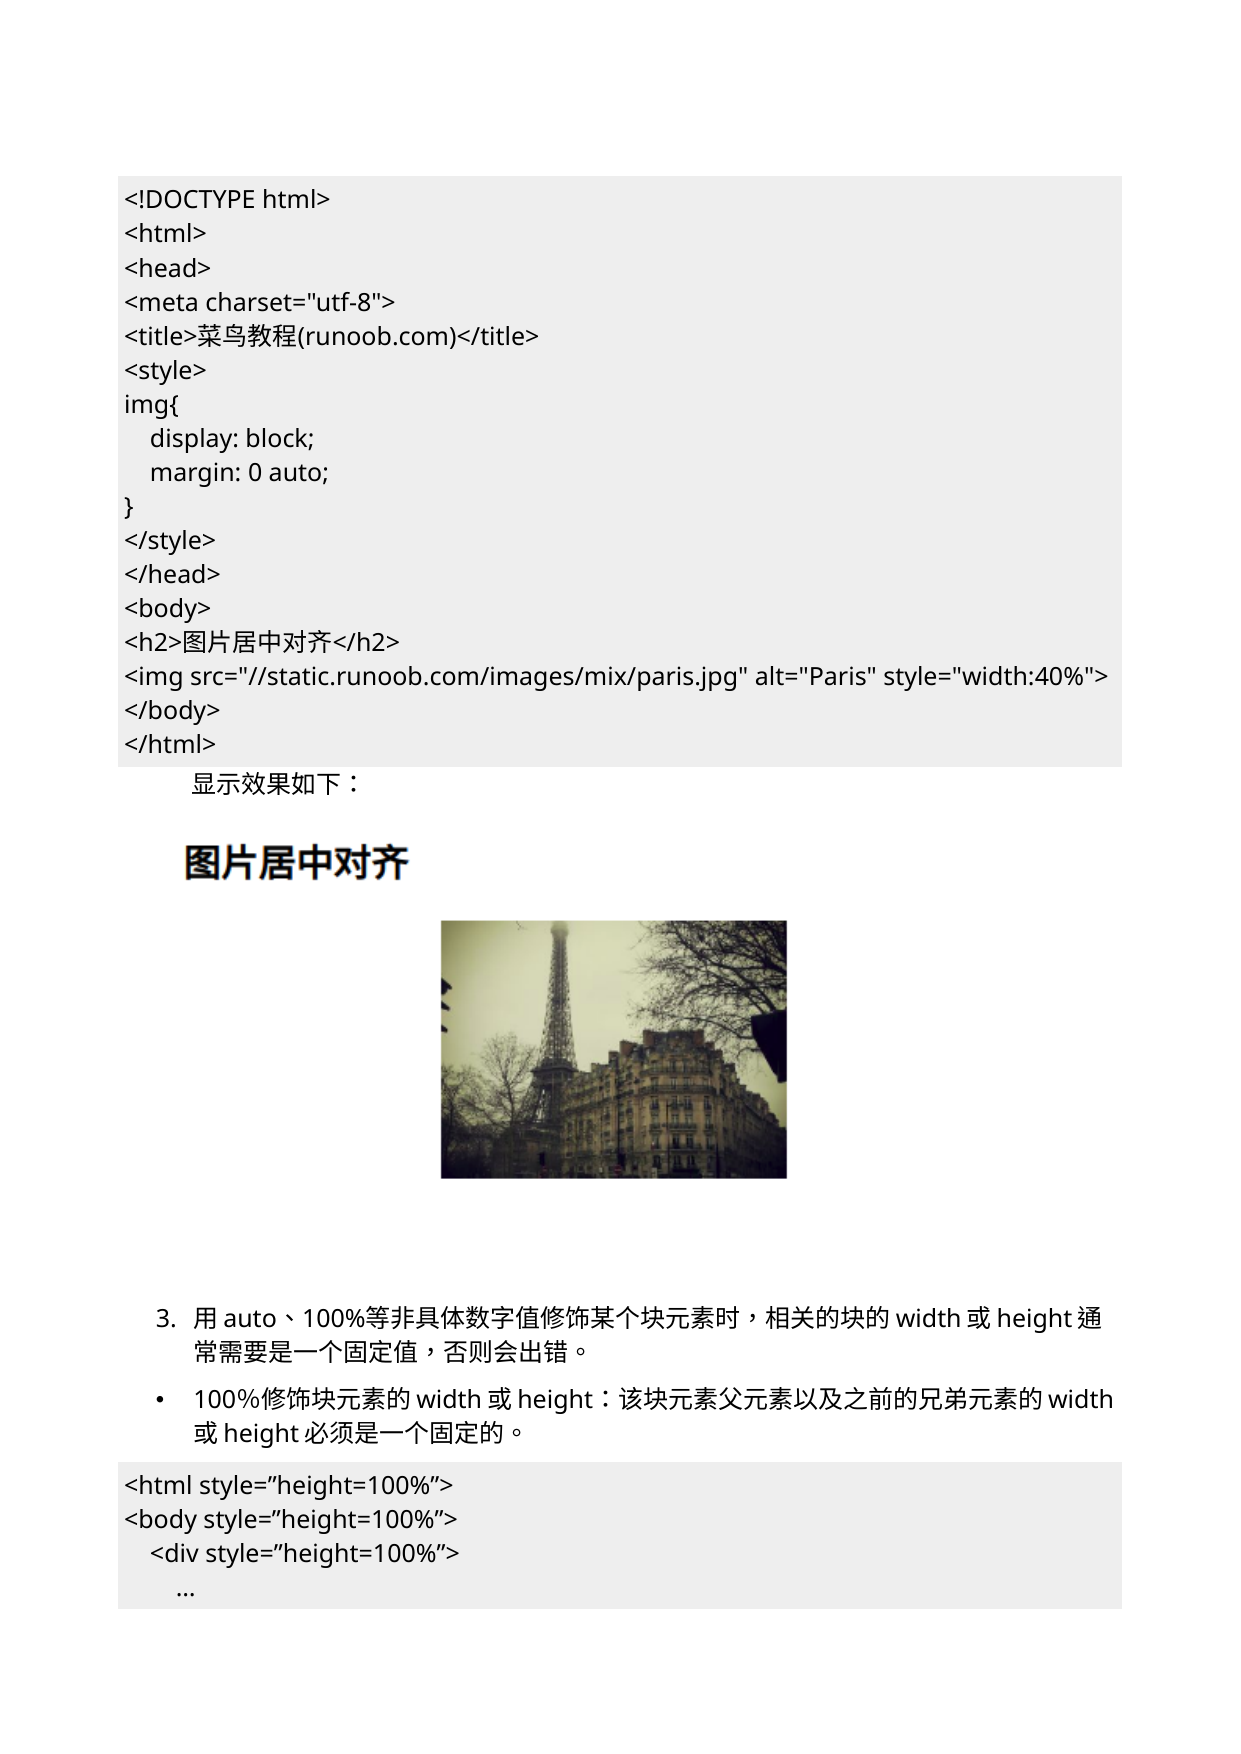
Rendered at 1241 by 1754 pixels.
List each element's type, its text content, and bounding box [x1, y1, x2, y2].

list 用auto、100%等非具体数字值修饰某个块元素时，相关的块的width或height通常需要是一个固定值，否则会出错。 [156, 1301, 1122, 1369]
list 100％修饰块元素的width或height：该块元素父元素以及之前的兄弟元素的width或height必须是一个固定的。 [156, 1381, 1122, 1449]
table_header <html style=”height=100%”> <body style=”height=100%”> <div style=”height=100%”> … [118, 1462, 1122, 1609]
table_header <!DOCTYPE html> <html> <head> <meta charset="utf-8"> <title>菜鸟教程(runoob.com)</title> <style> img{ display: block; margin: 0 auto; } </style> </head> <body> <h2>图片居中对齐</h2> <img src="//static.runoob.com/images/mix/paris.jpg" alt="Paris" style="width:40%"> </body> </html> [118, 176, 1122, 767]
text 显示效果如下： [118, 767, 1122, 801]
picture [166, 813, 1074, 1254]
